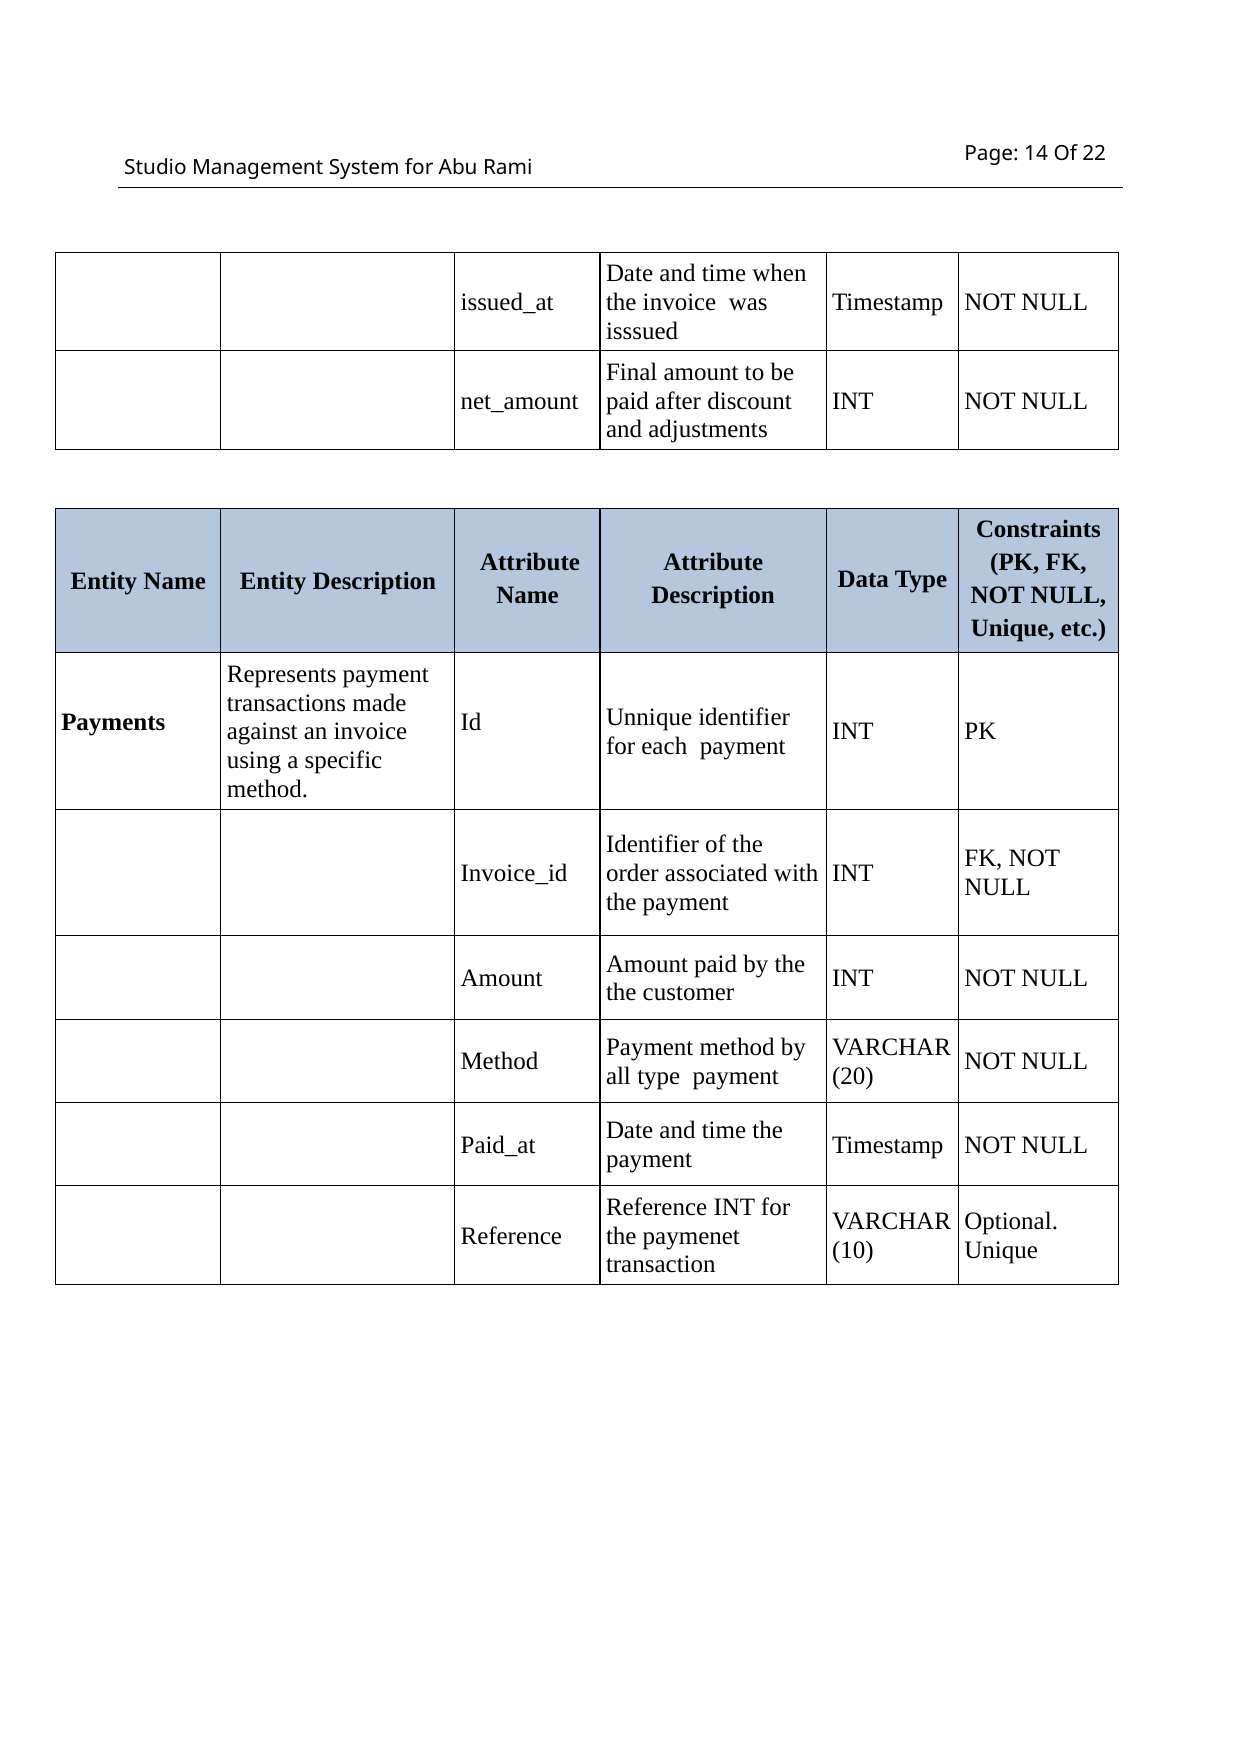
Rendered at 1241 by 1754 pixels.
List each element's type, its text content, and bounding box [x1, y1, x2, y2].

table_header Entity Name [56, 509, 220, 652]
table_header Data Type [827, 509, 958, 652]
table_cell NOT NULL [959, 1103, 1118, 1185]
table_cell NOT NULL [959, 1020, 1118, 1102]
table_cell Amount paid by the the customer [601, 936, 826, 1018]
table_cell Method [455, 1020, 599, 1102]
table_cell [56, 810, 220, 935]
table_cell INT [827, 351, 958, 449]
table_cell PK [959, 653, 1118, 808]
table_cell Invoice_id [455, 810, 599, 935]
table_cell Date and time when the invoice was isssued [601, 253, 826, 350]
table_cell Date and time the payment [601, 1103, 826, 1185]
table_header Constraints (PK, FK, NOT NULL, Unique, etc.) [959, 509, 1118, 652]
table_cell [221, 351, 454, 449]
table_cell Optional. Unique [959, 1186, 1118, 1284]
table_cell [221, 253, 454, 350]
table_header Entity Description [221, 509, 454, 652]
table_cell Timestamp [827, 1103, 958, 1185]
table_cell [56, 1103, 220, 1185]
table_cell Paid_at [455, 1103, 599, 1185]
table_cell VARCHAR(10) [827, 1186, 958, 1284]
table_cell [221, 1020, 454, 1102]
table_cell Final amount to be paid after discount and adjustments [601, 351, 826, 449]
table_cell Payment method by all type payment [601, 1020, 826, 1102]
table_cell Id [455, 653, 599, 808]
table_cell Represents payment transactions made against an invoice using a specific method. [221, 653, 454, 808]
table_cell Amount [455, 936, 599, 1018]
table_cell NOT NULL [959, 936, 1118, 1018]
table_cell [221, 1186, 454, 1284]
table_cell net_amount [455, 351, 599, 449]
table_cell [221, 936, 454, 1018]
table_cell Reference [455, 1186, 599, 1284]
table_header Attribute Name [455, 509, 599, 652]
table_header Attribute Description [601, 509, 826, 652]
table_cell INT [827, 653, 958, 808]
table_cell Timestamp [827, 253, 958, 350]
table_cell INT [827, 810, 958, 935]
table_cell Payments [56, 653, 220, 808]
table_cell [56, 351, 220, 449]
table_cell NOT NULL [959, 351, 1118, 449]
table_cell issued_at [455, 253, 599, 350]
table_cell [56, 936, 220, 1018]
table_cell NOT NULL [959, 253, 1118, 350]
table_cell INT [827, 936, 958, 1018]
table_cell [56, 253, 220, 350]
table_cell VARCHAR(20) [827, 1020, 958, 1102]
table_cell [56, 1186, 220, 1284]
table_cell Reference INT for the paymenet transaction [601, 1186, 826, 1284]
table_cell [56, 1020, 220, 1102]
table_cell Unnique identifier for each payment [601, 653, 826, 808]
table_cell [221, 1103, 454, 1185]
table_cell FK, NOT NULL [959, 810, 1118, 935]
table_cell Identifier of the order associated with the payment [601, 810, 826, 935]
table_cell [221, 810, 454, 935]
